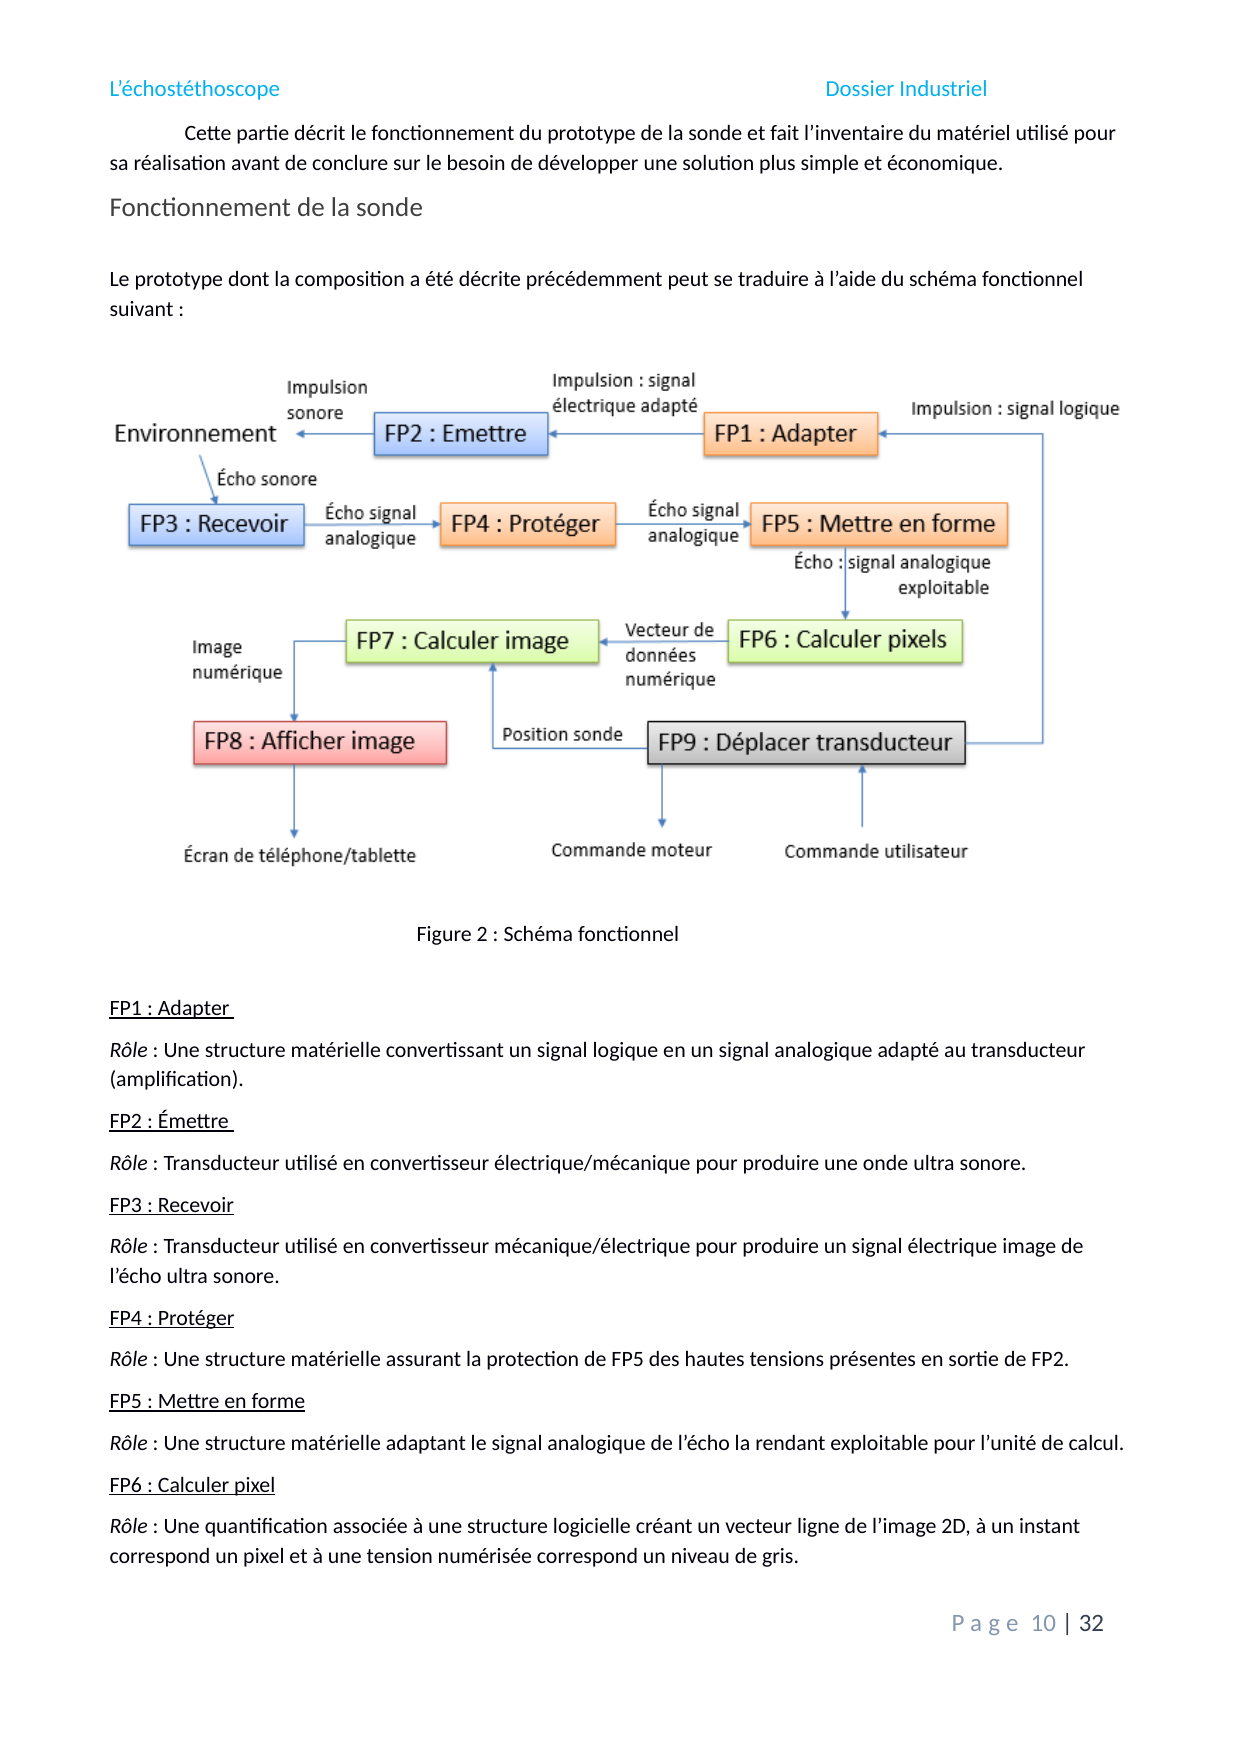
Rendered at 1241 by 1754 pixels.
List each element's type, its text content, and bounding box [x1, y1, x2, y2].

text Rôle : Une structure matérielle adaptant le signal analogique de l’écho la rendant exploitable pour l’unité de calcul. [109, 1429, 1131, 1456]
picture [109, 336, 1131, 896]
text Le prototype dont la composition a été décrite précédemment peut se traduire à l’aide du schéma fonctionnel suivant : [109, 265, 1131, 321]
subtitle Fonctionnement de la sonde [109, 191, 1131, 224]
text FP2 : Émettre [109, 1107, 1131, 1134]
text Rôle : Une quantification associée à une structure logicielle créant un vecteur ligne de l’image 2D, à un instant correspond un pixel et à une tension numérisée correspond un niveau de gris. [109, 1512, 1131, 1568]
text Cette partie décrit le fonctionnement du prototype de la sonde et fait l’inventaire du matériel utilisé pour sa réalisation avant de conclure sur le besoin de développer une solution plus simple et économique. [109, 119, 1131, 176]
text FP5 : Mettre en forme [109, 1387, 1131, 1414]
text FP4 : Protéger [109, 1304, 1131, 1330]
text FP6 : Calculer pixel [109, 1471, 1131, 1497]
text Rôle : Transducteur utilisé en convertisseur mécanique/électrique pour produire un signal électrique image de l’écho ultra sonore. [109, 1233, 1131, 1288]
text Rôle : Une structure matérielle assurant la protection de FP5 des hautes tensions présentes en sortie de FP2. [109, 1345, 1131, 1372]
text FP3 : Recevoir [109, 1191, 1131, 1217]
text Rôle : Une structure matérielle convertissant un signal logique en un signal analogique adapté au transducteur (amplification). [109, 1036, 1131, 1092]
text FP1 : Adapter [109, 994, 1131, 1021]
text Rôle : Transducteur utilisé en convertisseur électrique/mécanique pour produire une onde ultra sonore. [109, 1149, 1131, 1176]
